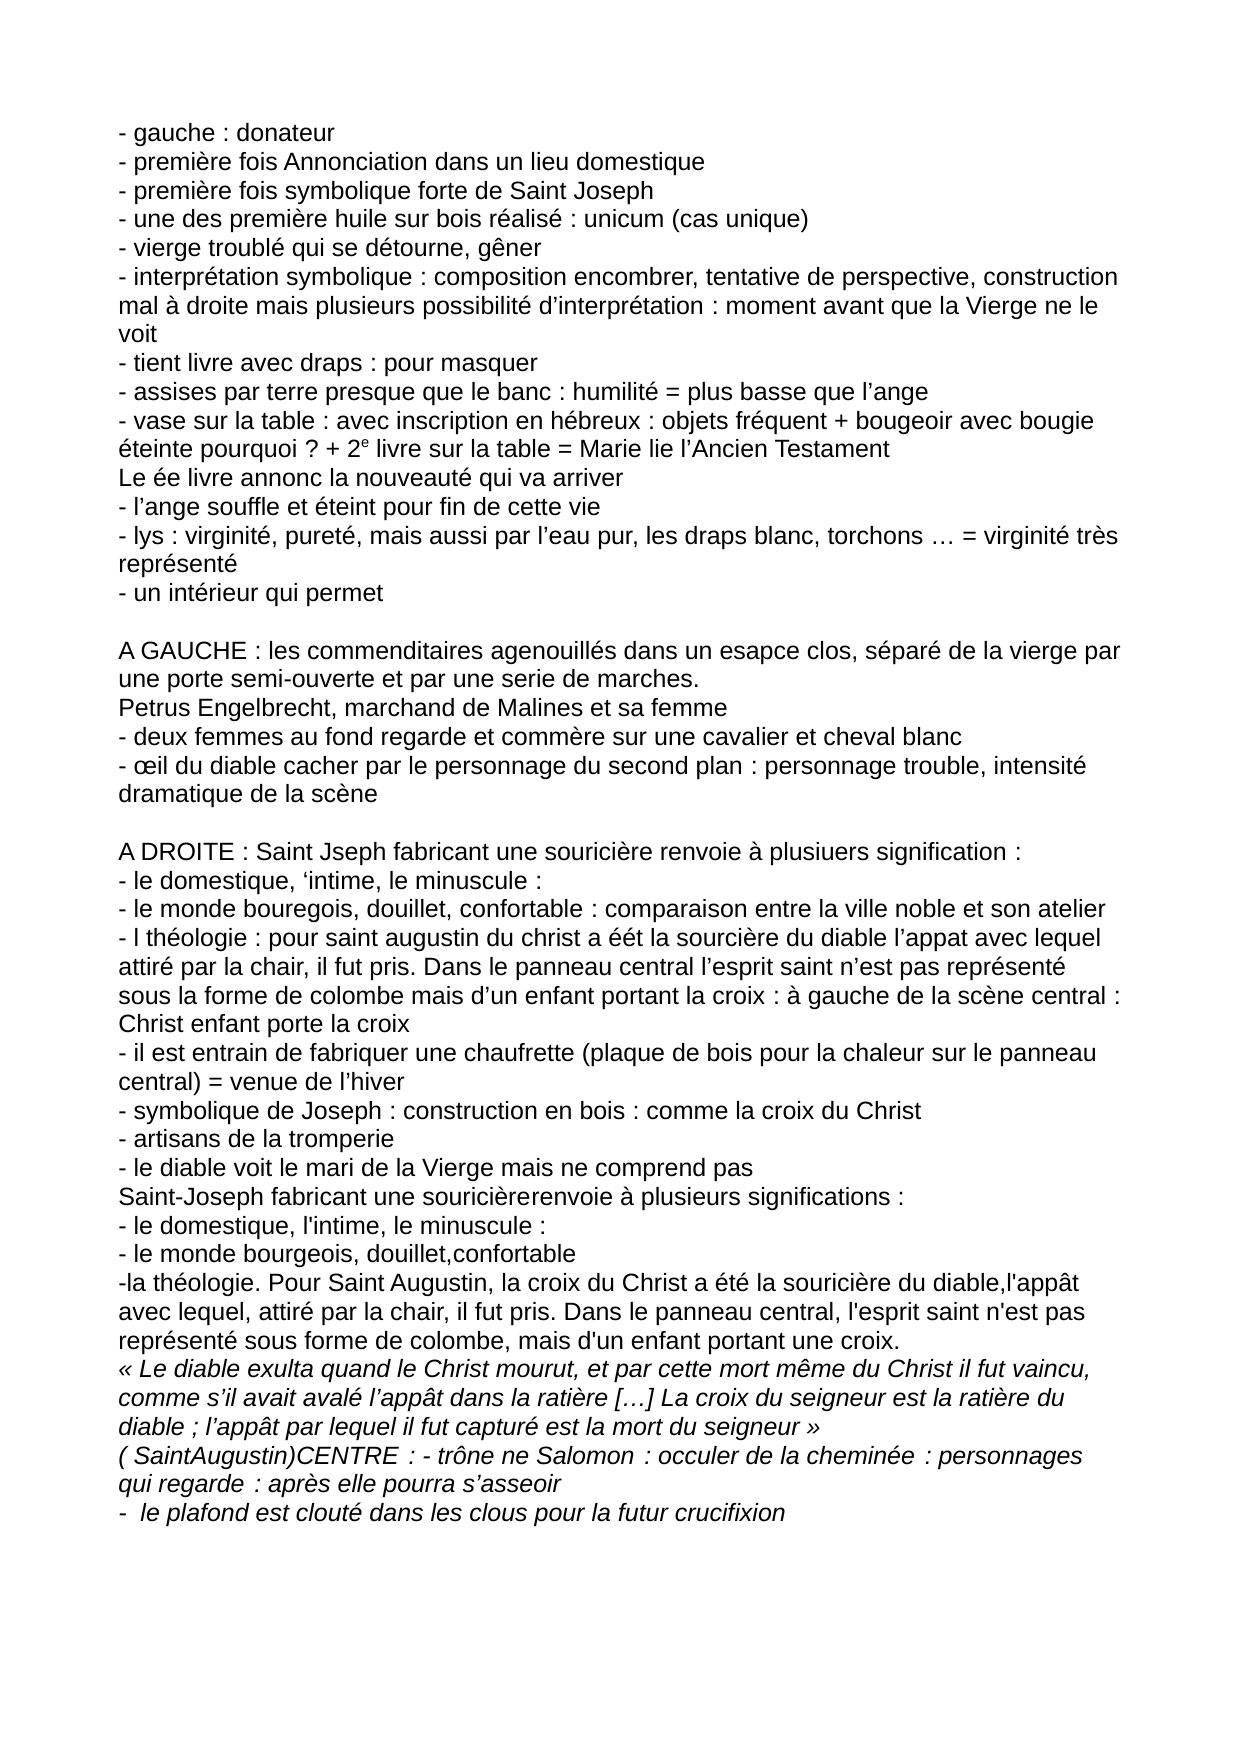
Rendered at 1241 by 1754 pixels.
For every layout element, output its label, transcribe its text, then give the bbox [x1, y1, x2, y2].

text - première fois symbolique forte de Saint Joseph [118, 176, 1122, 204]
text A DROITE : Saint Jseph fabricant une souricière renvoie à plusiuers signification : [118, 837, 1122, 866]
text - interprétation symbolique : composition encombrer, tentative de perspective, construction mal à droite mais plusieurs possibilité d’interprétation : moment avant que la Vierge ne le voit [118, 262, 1122, 348]
text Petrus Engelbrecht, marchand de Malines et sa femme [118, 693, 1122, 722]
text - l’ange souffle et éteint pour fin de cette vie [118, 492, 1122, 521]
text - le monde bouregois, douillet, confortable : comparaison entre la ville noble et son atelier [118, 894, 1122, 923]
text - le diable voit le mari de la Vierge mais ne comprend pas [118, 1153, 1122, 1182]
text - le domestique, ‘intime, le minuscule : [118, 866, 1122, 894]
text - deux femmes au fond regarde et commère sur une cavalier et cheval blanc [118, 722, 1122, 751]
text Saint-Joseph fabricant une souricièrerenvoie à plusieurs significations : [118, 1182, 1122, 1211]
text - assises par terre presque que le banc : humilité = plus basse que l’ange [118, 377, 1122, 406]
text A GAUCHE : les commenditaires agenouillés dans un esapce clos, séparé de la vierge par une porte semi-ouverte et par une serie de marches. [118, 636, 1122, 693]
text - le plafond est clouté dans les clous pour la futur crucifixion [118, 1498, 1122, 1527]
text - vierge troublé qui se détourne, gêner [118, 233, 1122, 262]
text -la théologie. Pour Saint Augustin, la croix du Christ a été la souricière du diable,l'appât avec lequel, attiré par la chair, il fut pris. Dans le panneau central, l'esprit saint n'est pas représenté sous forme de colombe, mais d'un enfant portant une croix. [118, 1268, 1122, 1354]
text - un intérieur qui permet [118, 578, 1122, 607]
text - première fois Annonciation dans un lieu domestique [118, 147, 1122, 176]
text - symbolique de Joseph : construction en bois : comme la croix du Christ [118, 1096, 1122, 1124]
text - une des première huile sur bois réalisé : unicum (cas unique) [118, 204, 1122, 233]
text - lys : virginité, pureté, mais aussi par l’eau pur, les draps blanc, torchons … = virginité très représenté [118, 521, 1122, 578]
text - gauche : donateur [118, 118, 1122, 147]
text - le domestique, l'intime, le minuscule : [118, 1211, 1122, 1239]
text « Le diable exulta quand le Christ mourut, et par cette mort même du Christ il fut vaincu, comme s’il avait avalé l’appât dans la ratière […] La croix du seigneur est la ratière du diable ; l’appât par lequel il fut capturé est la mort du seigneur » ( SaintAugustin)CENTRE : - trône ne Salomon : occuler de la cheminée : personnages qui regarde : après elle pourra s’asseoir [118, 1354, 1122, 1498]
text - le monde bourgeois, douillet,confortable [118, 1239, 1122, 1268]
text - il est entrain de fabriquer une chaufrette (plaque de bois pour la chaleur sur le panneau central) = venue de l’hiver [118, 1038, 1122, 1096]
text Le ée livre annonc la nouveauté qui va arriver [118, 463, 1122, 492]
text - œil du diable cacher par le personnage du second plan : personnage trouble, intensité dramatique de la scène [118, 751, 1122, 808]
text - l théologie : pour saint augustin du christ a éét la sourcière du diable l’appat avec lequel attiré par la chair, il fut pris. Dans le panneau central l’esprit saint n’est pas représenté sous la forme de colombe mais d’un enfant portant la croix : à gauche de la scène central : Christ enfant porte la croix [118, 923, 1122, 1038]
text - tient livre avec draps : pour masquer [118, 348, 1122, 377]
text - vase sur la table : avec inscription en hébreux : objets fréquent + bougeoir avec bougie éteinte pourquoi ? + 2e livre sur la table = Marie lie l’Ancien Testament [118, 406, 1122, 463]
text - artisans de la tromperie [118, 1124, 1122, 1153]
